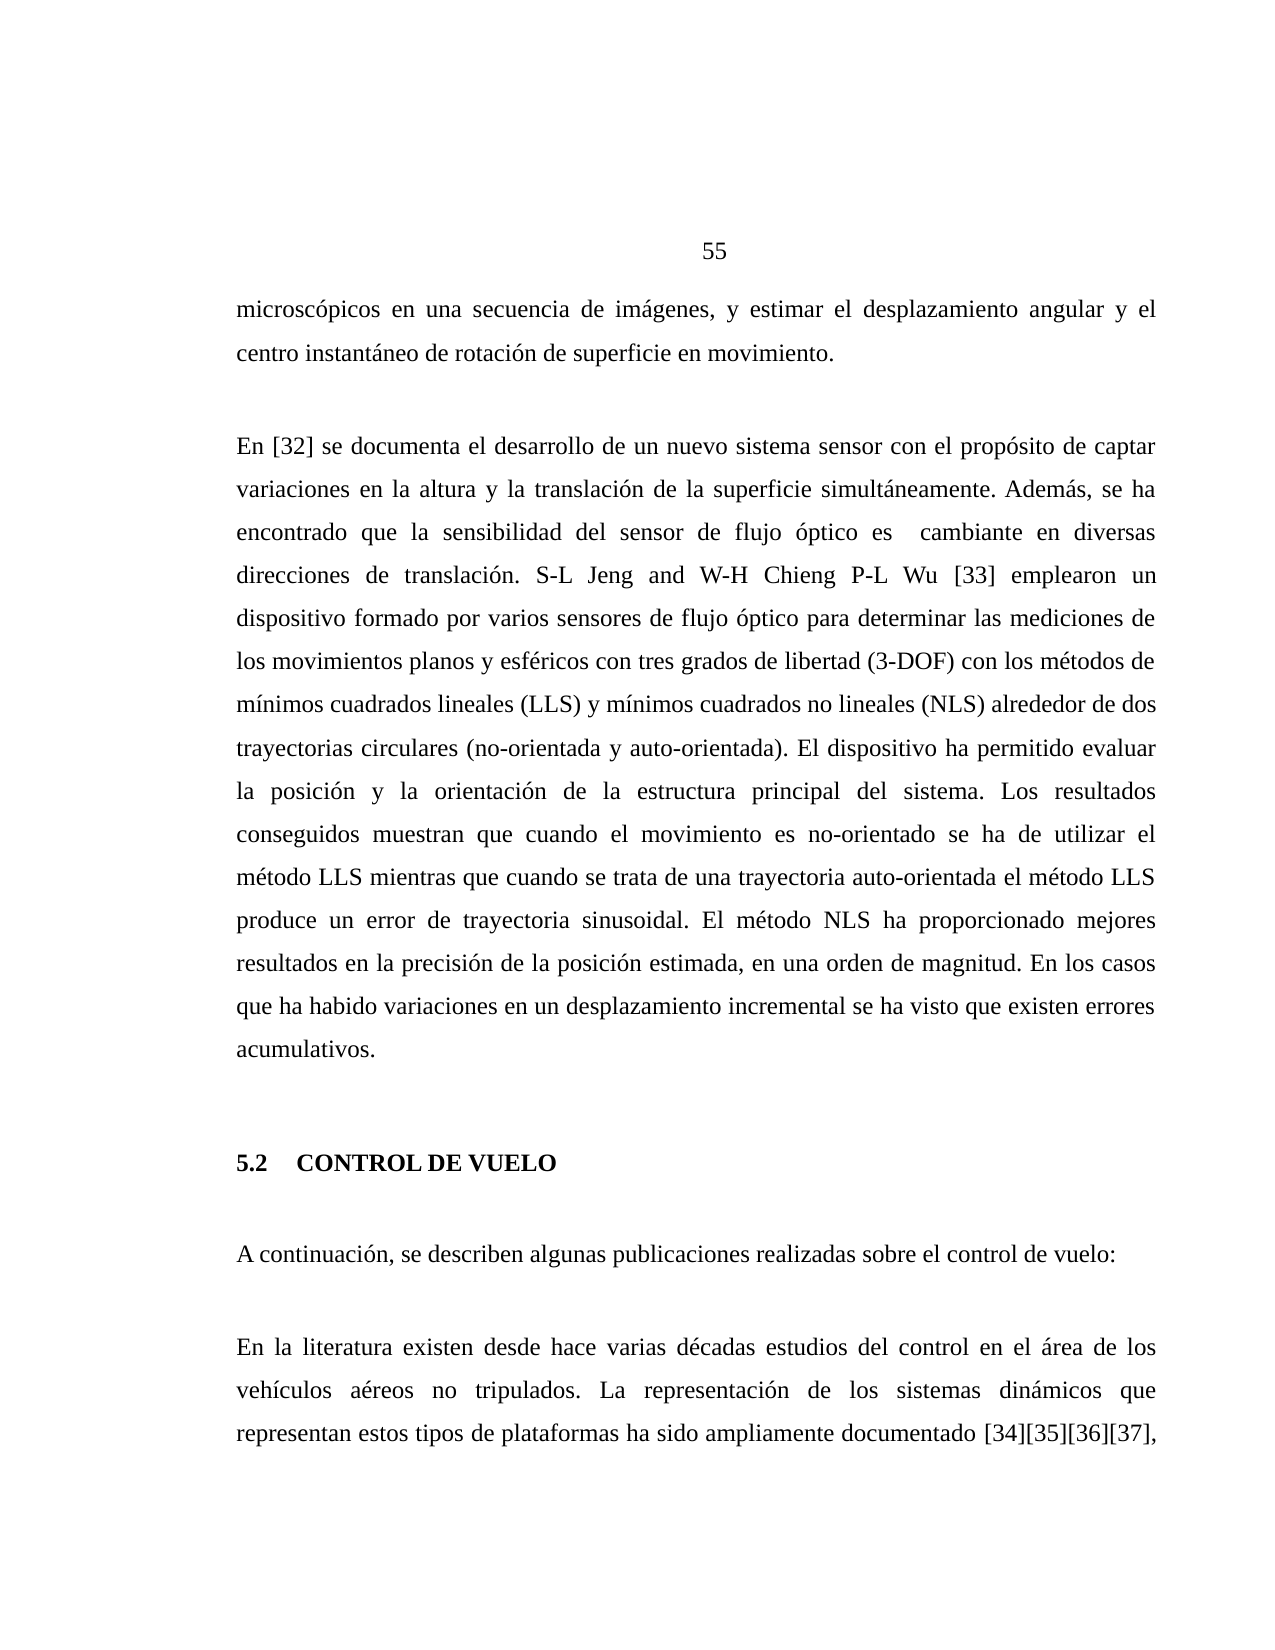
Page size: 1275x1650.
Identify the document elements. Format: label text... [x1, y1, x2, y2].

text A continuación, se describen algunas publicaciones realizadas sobre el control de vuelo: [236, 1239, 1157, 1267]
subtitle CONTROL DE VUELO [236, 1148, 1157, 1177]
text En [32] se documenta el desarrollo de un nuevo sistema sensor con el propósito de captar variaciones en la altura y la translación de la superficie simultáneamente. Además, se ha encontrado que la sensibilidad del sensor de flujo óptico es cambiante en diversas direcciones de translación. S-L Jeng and W-H Chieng P-L Wu [33] emplearon un dispositivo formado por varios sensores de flujo óptico para determinar las mediciones de los movimientos planos y esféricos con tres grados de libertad (3-DOF) con los métodos de mínimos cuadrados lineales (LLS) y mínimos cuadrados no lineales (NLS) alrededor de dos trayectorias circulares (no-orientada y auto-orientada). El dispositivo ha permitido evaluar la posición y la orientación de la estructura principal del sistema. Los resultados conseguidos muestran que cuando el movimiento es no-orientado se ha de utilizar el método LLS mientras que cuando se trata de una trayectoria auto-orientada el método LLS produce un error de trayectoria sinusoidal. El método NLS ha proporcionado mejores resultados en la precisión de la posición estimada, en una orden de magnitud. En los casos que ha habido variaciones en un desplazamiento incremental se ha visto que existen errores acumulativos. [236, 431, 1157, 1063]
text microscópicos en una secuencia de imágenes, y estimar el desplazamiento angular y el centro instantáneo de rotación de superficie en movimiento. [236, 294, 1157, 366]
text En la literatura existen desde hace varias décadas estudios del control en el área de los vehículos aéreos no tripulados. La representación de los sistemas dinámicos que representan estos tipos de plataformas ha sido ampliamente documentado [34][35][36][37], [236, 1332, 1157, 1447]
